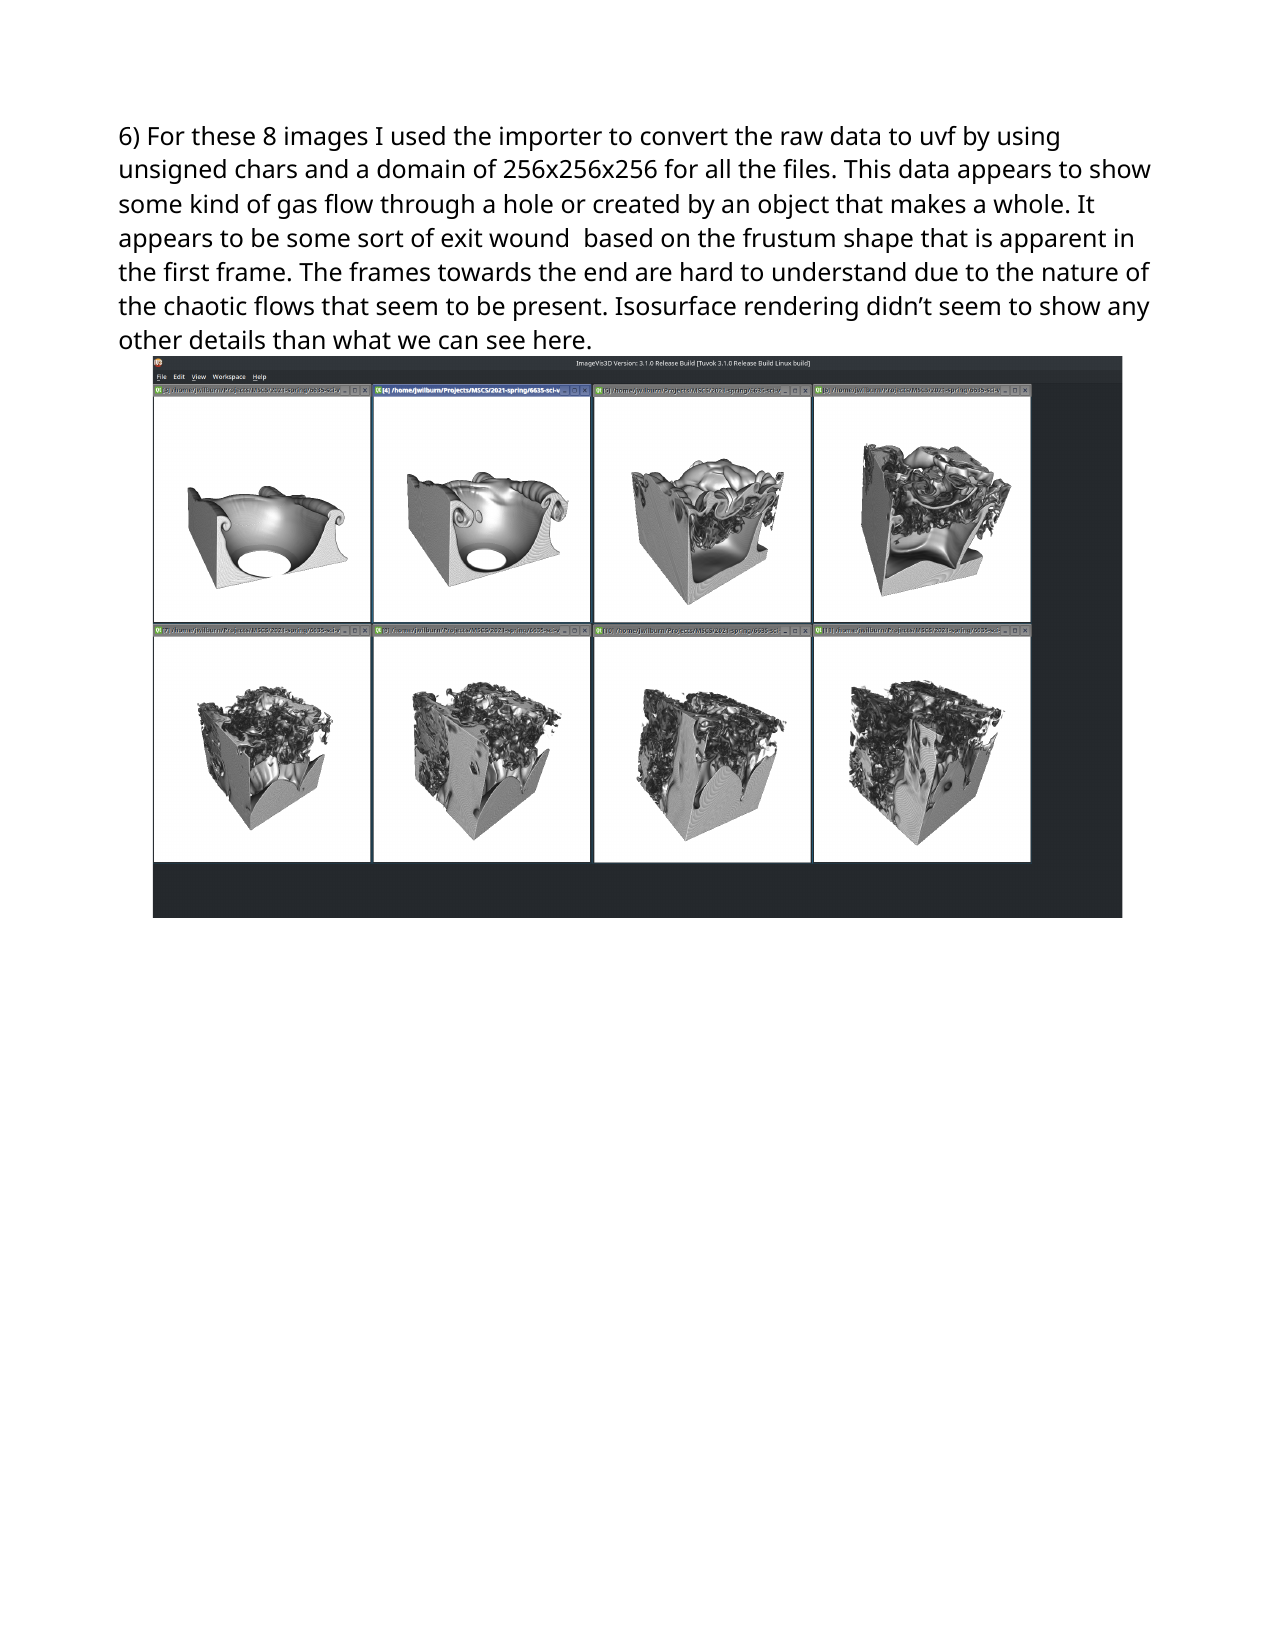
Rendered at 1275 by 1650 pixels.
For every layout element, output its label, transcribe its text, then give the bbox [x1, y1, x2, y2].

text 6) For these 8 images I used the importer to convert the raw data to uvf by using unsigned chars and a domain of 256x256x256 for all the files. This data appears to show some kind of gas flow through a hole or created by an object that makes a whole. It appears to be some sort of exit wound based on the frustum shape that is apparent in the first frame. The frames towards the end are hard to understand due to the nature of the chaotic flows that seem to be present. Isosurface rendering didn’t seem to show any other details than what we can see here. [118, 118, 1157, 357]
picture [152, 356, 1123, 918]
